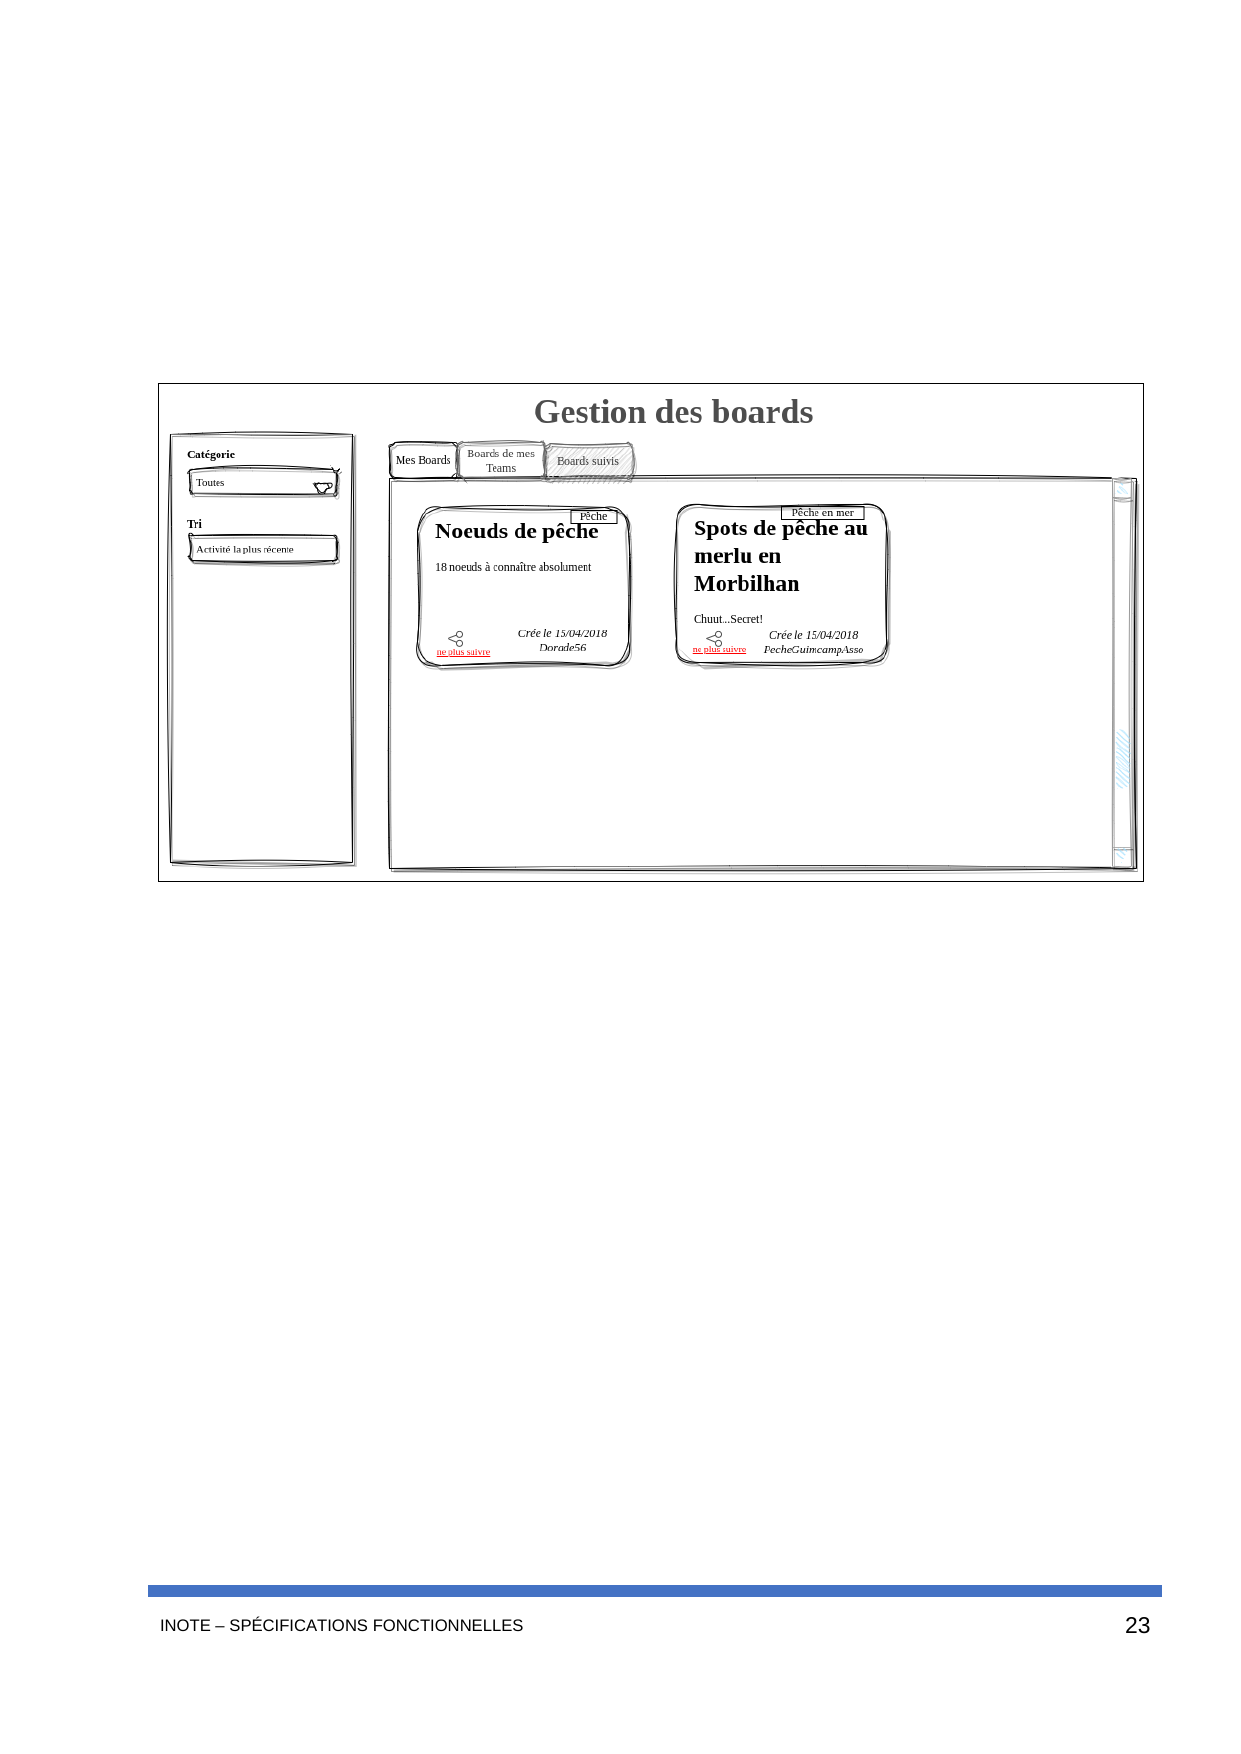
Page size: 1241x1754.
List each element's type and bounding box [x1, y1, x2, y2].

picture [160, 386, 1141, 879]
